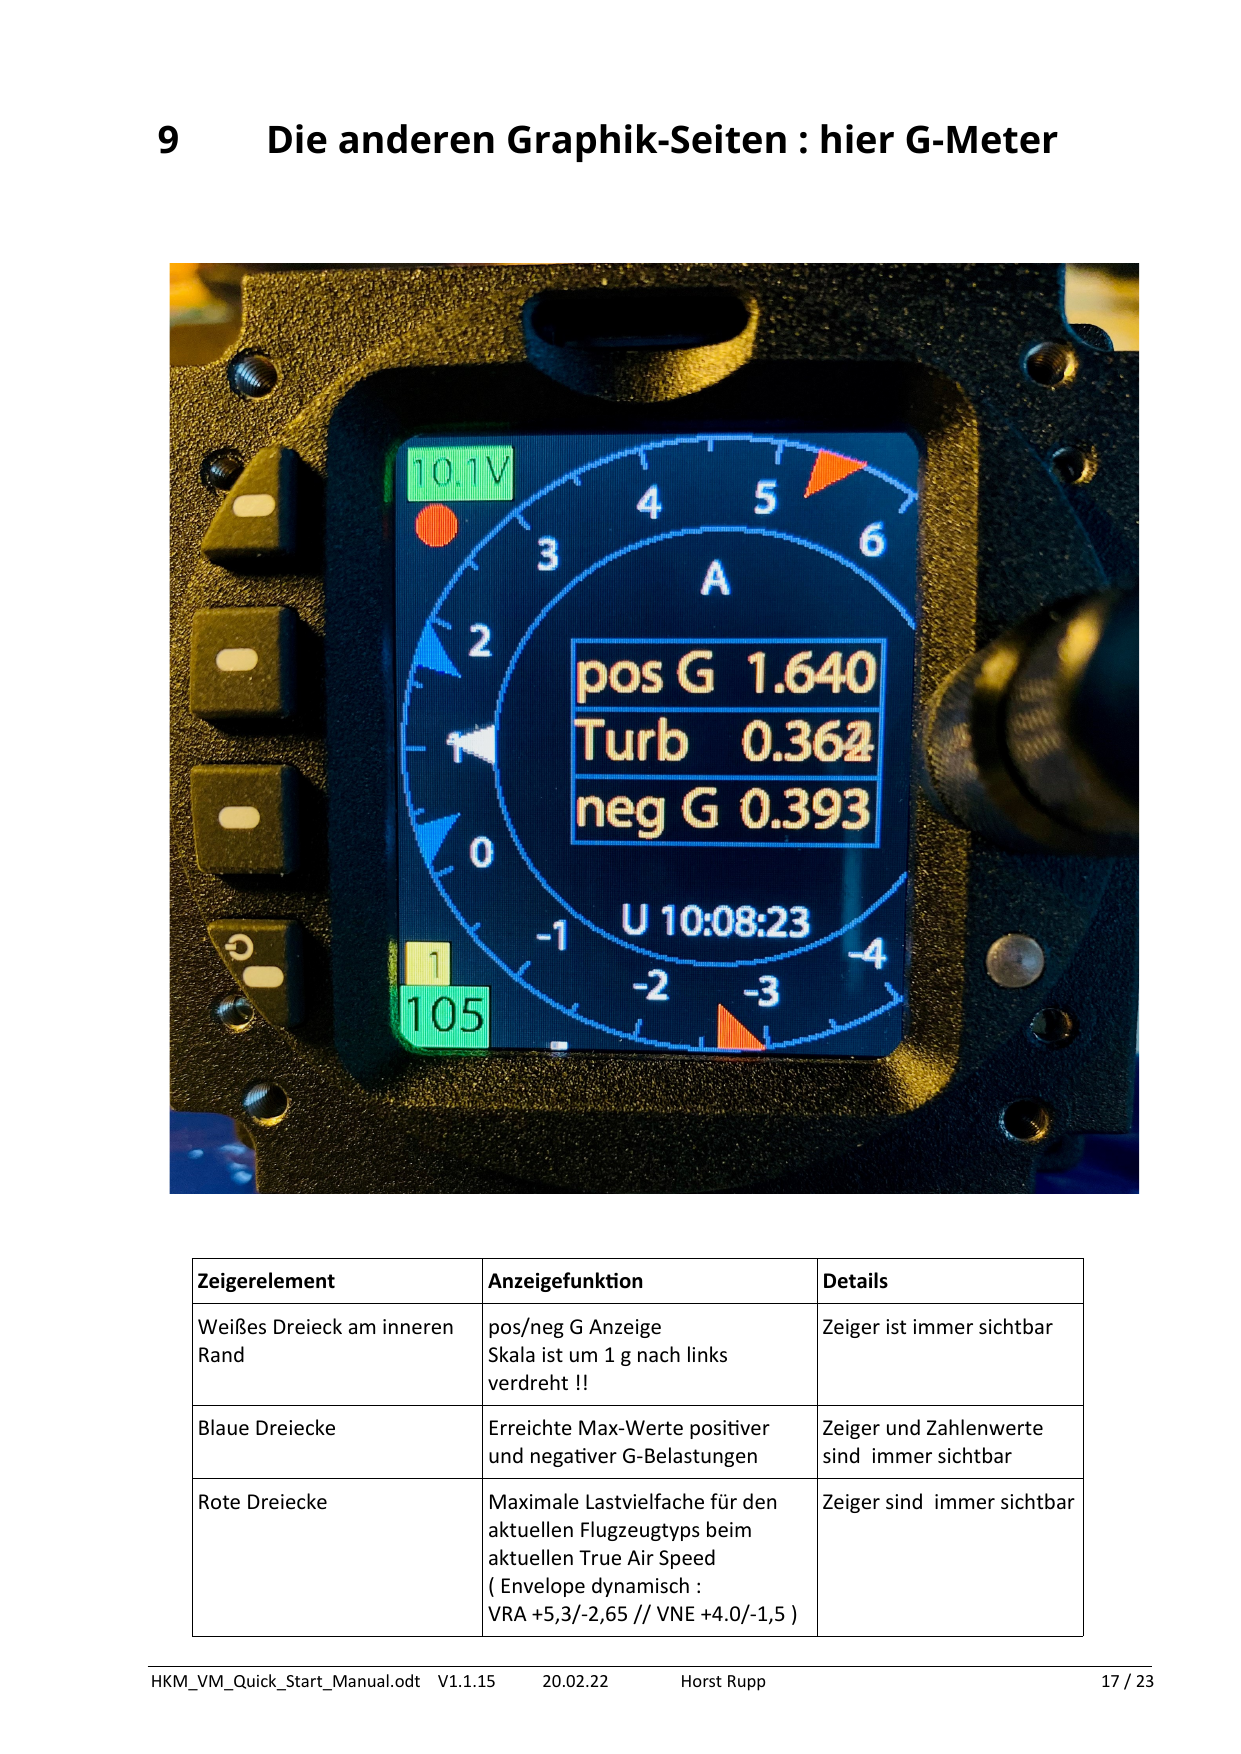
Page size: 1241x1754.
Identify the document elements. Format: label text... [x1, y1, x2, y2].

table_cell Erreichte Max-Werte positiver und negativer G-Belastungen [483, 1406, 817, 1478]
subtitle Die anderen Graphik-Seiten : hier G-Meter [148, 113, 1128, 165]
table_header Zeigerelement [193, 1259, 482, 1303]
table_cell Weißes Dreieck am inneren Rand [193, 1304, 482, 1405]
table_cell pos/neg G Anzeige Skala ist um 1 g nach links verdreht !! [483, 1304, 817, 1405]
table_cell Blaue Dreiecke [193, 1406, 482, 1478]
picture [169, 263, 1140, 1194]
table_cell Rote Dreiecke [193, 1479, 482, 1636]
table_cell Zeiger ist immer sichtbar [818, 1304, 1083, 1405]
table_cell Zeiger und Zahlenwerte sind immer sichtbar [818, 1406, 1083, 1478]
table_cell Maximale Lastvielfache für den aktuellen Flugzeugtyps beim aktuellen True Air Speed ( Envelope dynamisch : VRA +5,3/-2,65 // VNE +4.0/-1,5 ) [483, 1479, 817, 1636]
table_cell Zeiger sind immer sichtbar [818, 1479, 1083, 1636]
table_header Anzeigefunktion [483, 1259, 817, 1303]
table_header Details [818, 1259, 1083, 1303]
